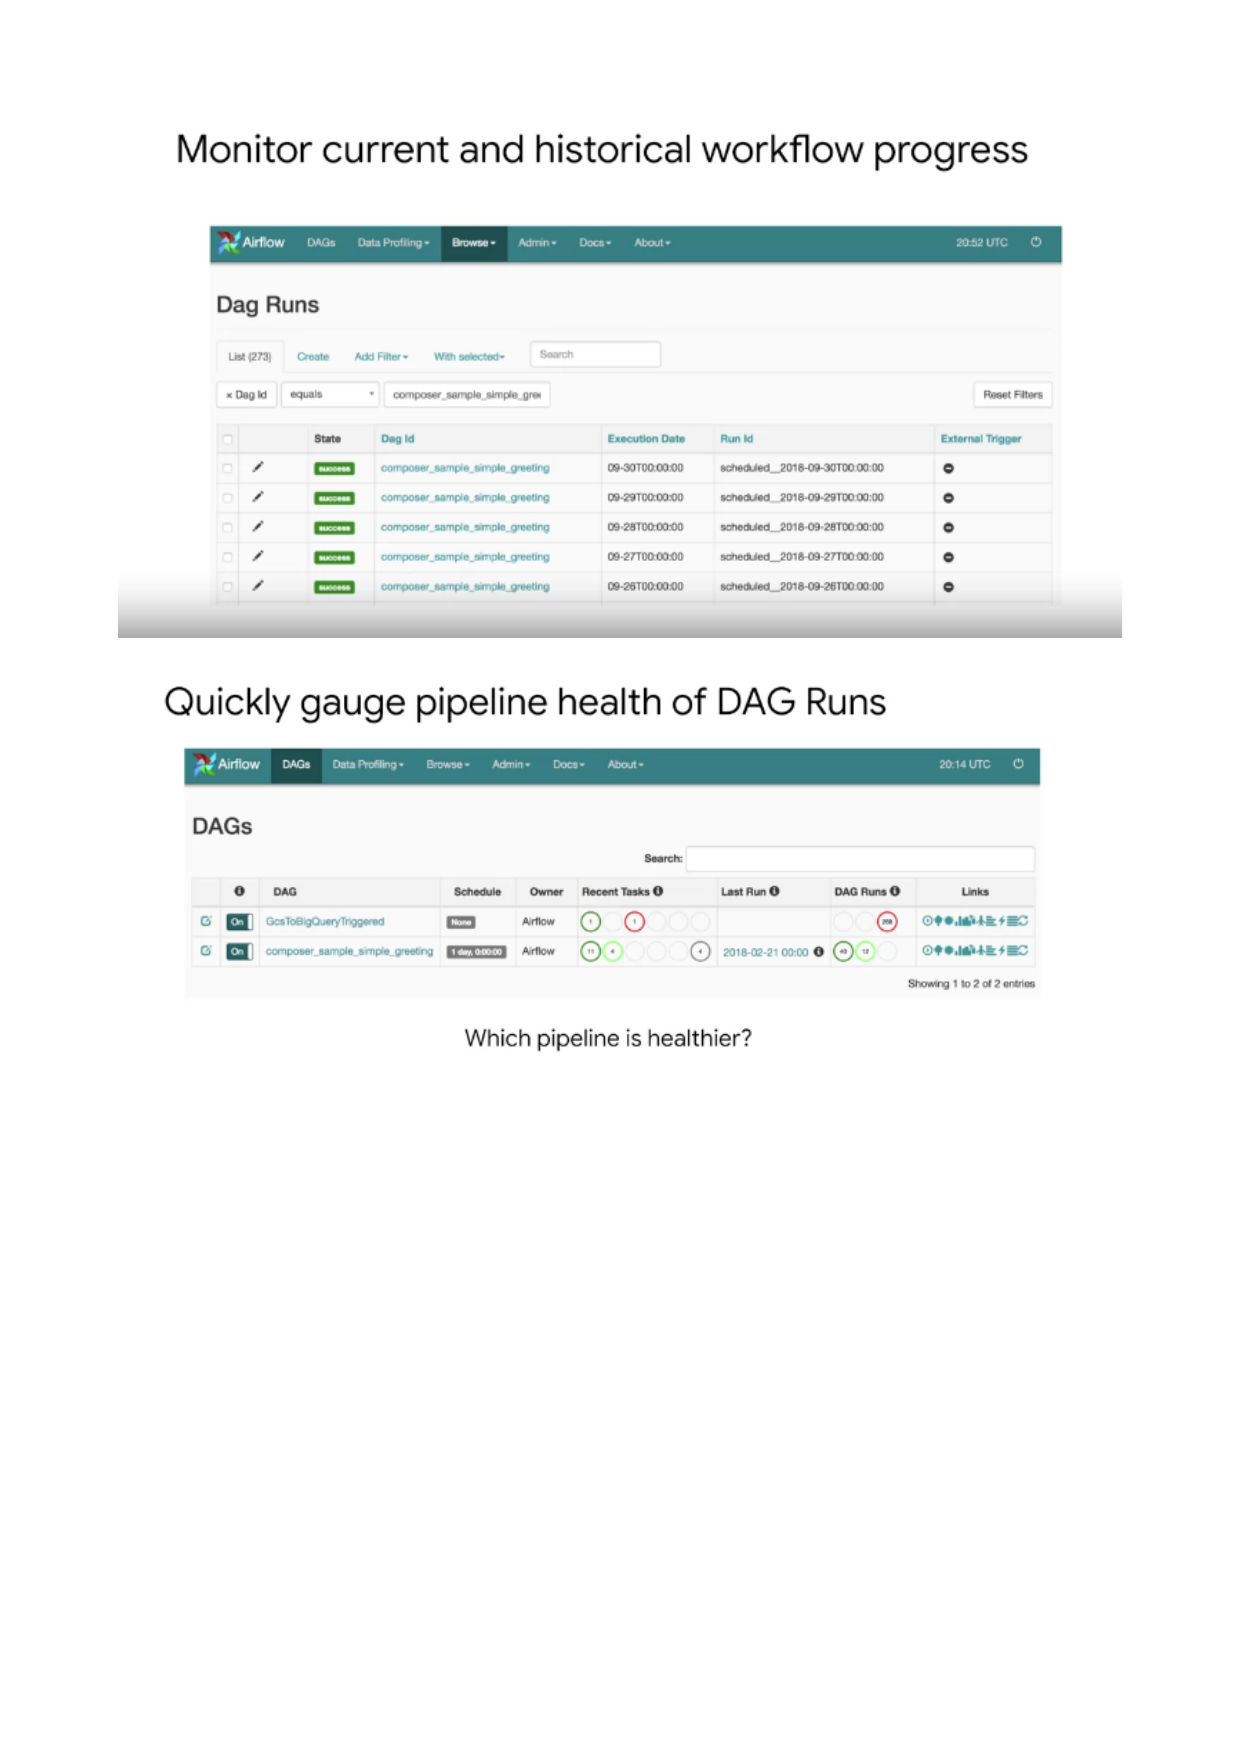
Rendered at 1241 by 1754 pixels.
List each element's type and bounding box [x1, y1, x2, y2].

picture [118, 666, 1123, 1084]
picture [118, 118, 1123, 638]
